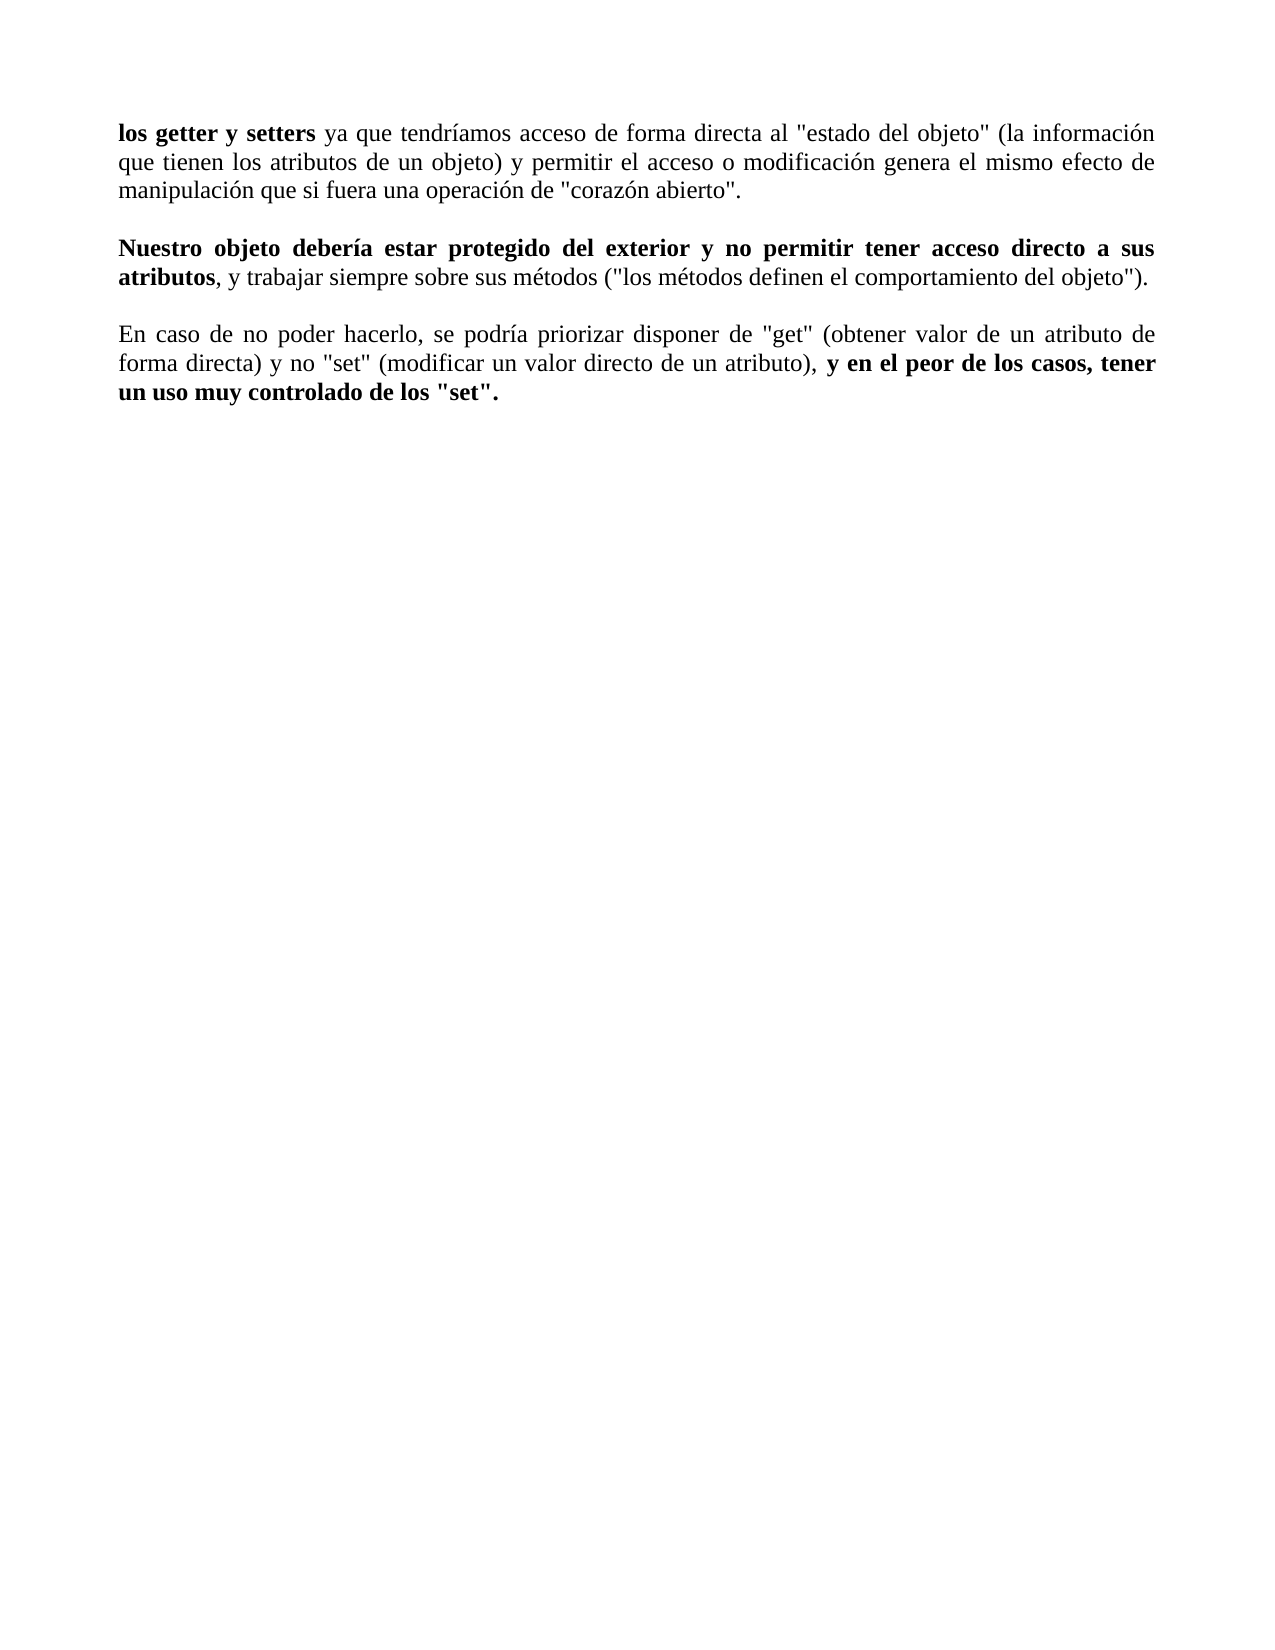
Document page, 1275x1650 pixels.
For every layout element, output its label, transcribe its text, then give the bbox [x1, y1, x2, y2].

text En caso de no poder hacerlo, se podría priorizar disponer de "get" (obtener valor de un atributo de forma directa) y no "set" (modificar un valor directo de un atributo), y en el peor de los casos, tener un uso muy controlado de los "set". [118, 319, 1157, 406]
text los getter y setters ya que tendríamos acceso de forma directa al "estado del objeto" (la información que tienen los atributos de un objeto) y permitir el acceso o modificación genera el mismo efecto de manipulación que si fuera una operación de "corazón abierto". [118, 118, 1157, 204]
text Nuestro objeto debería estar protegido del exterior y no permitir tener acceso directo a sus atributos, y trabajar siempre sobre sus métodos ("los métodos definen el comportamiento del objeto"). [118, 233, 1157, 291]
